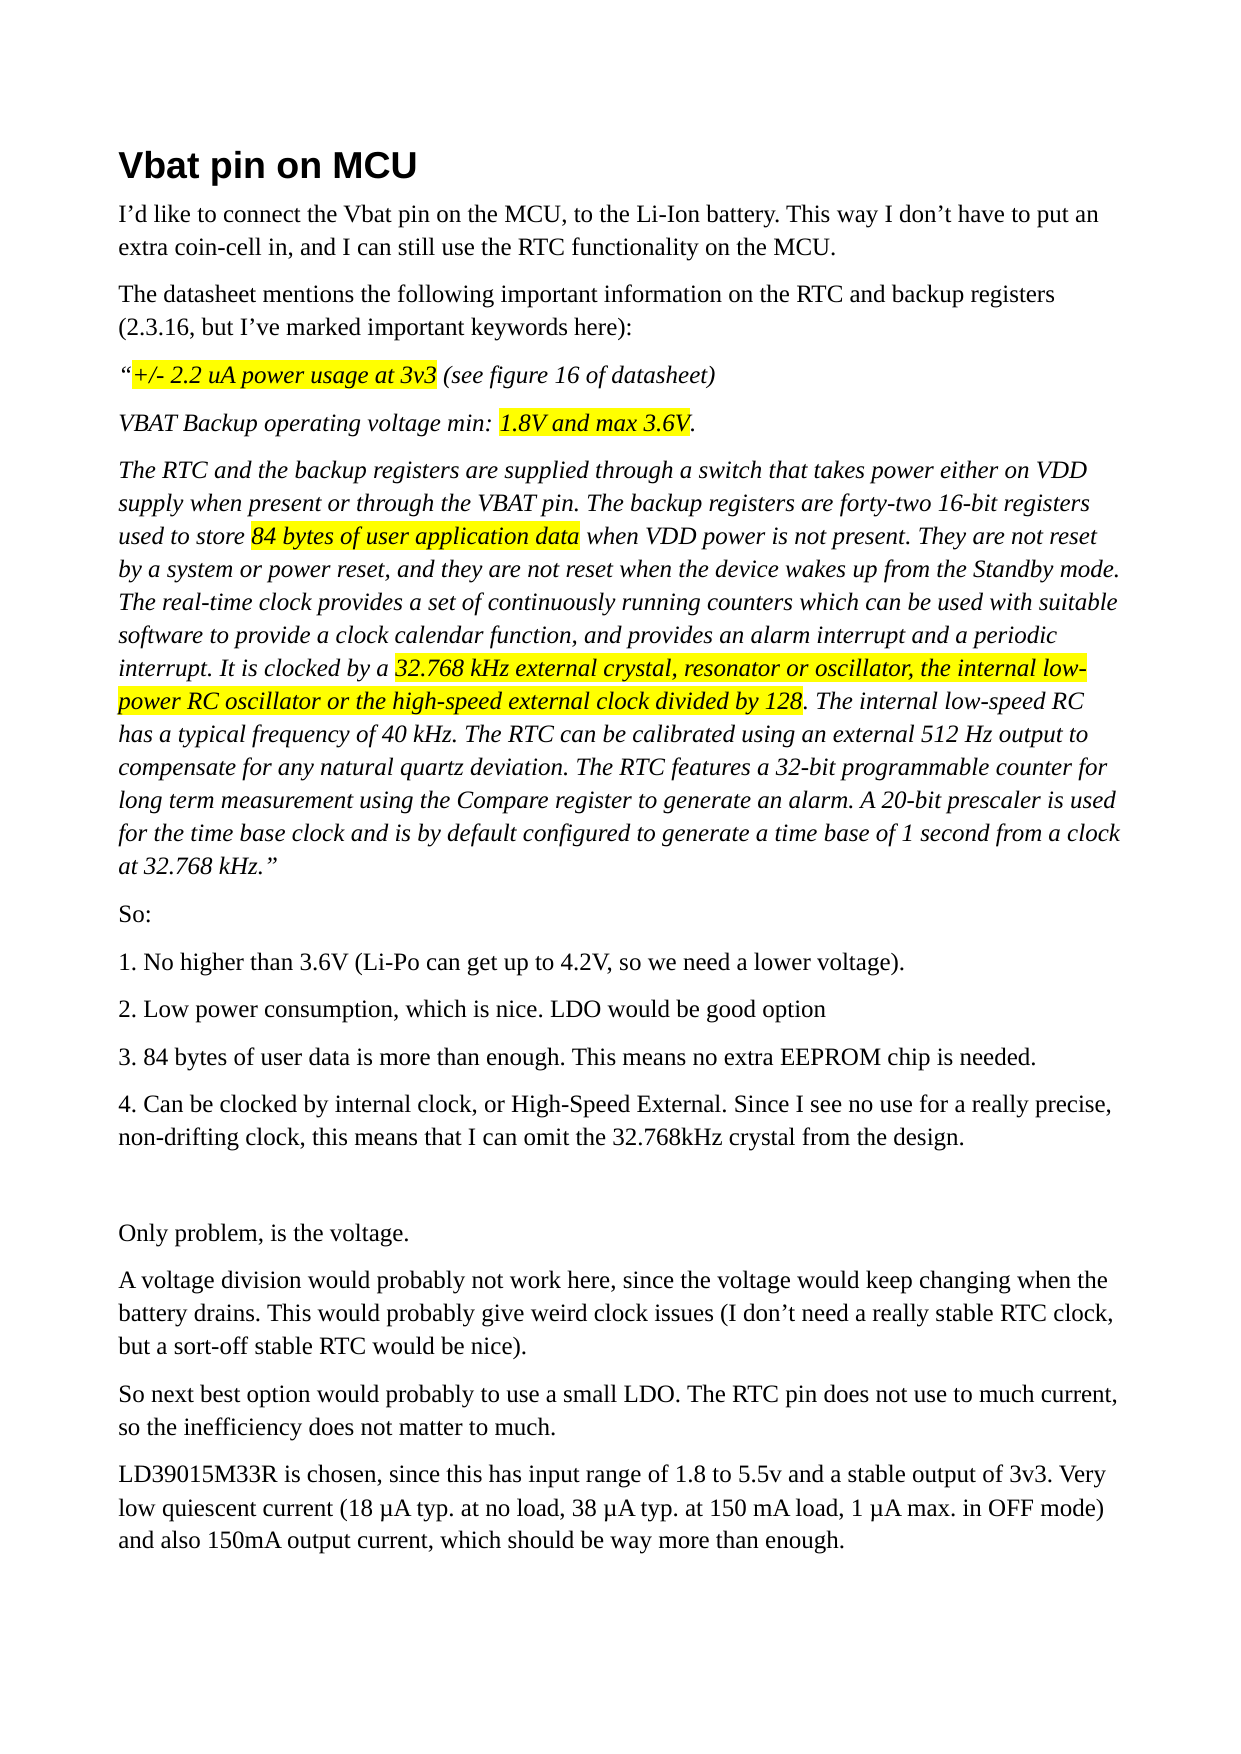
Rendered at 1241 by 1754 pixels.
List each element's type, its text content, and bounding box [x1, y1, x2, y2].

text VBAT Backup operating voltage min: 1.8V and max 3.6V. [118, 408, 1122, 436]
text So next best option would probably to use a small LDO. The RTC pin does not use to much current, so the inefficiency does not matter to much. [118, 1379, 1122, 1441]
text LD39015M33R is chosen, since this has input range of 1.8 to 5.5v and a stable output of 3v3. Very low quiescent current (18 µA typ. at no load, 38 µA typ. at 150 mA load, 1 µA max. in OFF mode) and also 150mA output current, which should be way more than enough. [118, 1459, 1122, 1554]
text The datasheet mentions the following important information on the RTC and backup registers (2.3.16, but I’ve marked important keywords here): [118, 279, 1122, 341]
text The RTC and the backup registers are supplied through a switch that takes power either on VDD supply when present or through the VBAT pin. The backup registers are forty-two 16-bit registers used to store 84 bytes of user application data when VDD power is not present. They are not reset by a system or power reset, and they are not reset when the device wakes up from the Standby mode. The real-time clock provides a set of continuously running counters which can be used with suitable software to provide a clock calendar function, and provides an alarm interrupt and a periodic interrupt. It is clocked by a 32.768 kHz external crystal, resonator or oscillator, the internal low-power RC oscillator or the high-speed external clock divided by 128. The internal low-speed RC has a typical frequency of 40 kHz. The RTC can be calibrated using an external 512 Hz output to compensate for any natural quartz deviation. The RTC features a 32-bit programmable counter for long term measurement using the Compare register to generate an alarm. A 20-bit prescaler is used for the time base clock and is by default configured to generate a time base of 1 second from a clock at 32.768 kHz.” [118, 455, 1122, 880]
text A voltage division would probably not work here, since the voltage would keep changing when the battery drains. This would probably give weird clock issues (I don’t need a really stable RTC clock, but a sort-off stable RTC would be nice). [118, 1265, 1122, 1360]
text 2. Low power consumption, which is nice. LDO would be good option [118, 994, 1122, 1023]
text I’d like to connect the Vbat pin on the MCU, to the Li-Ion battery. This way I don’t have to put an extra coin-cell in, and I can still use the RTC functionality on the MCU. [118, 199, 1122, 261]
subtitle Vbat pin on MCU [118, 143, 1122, 186]
text So: [118, 899, 1122, 928]
text “+/- 2.2 uA power usage at 3v3 (see figure 16 of datasheet) [118, 360, 1122, 389]
text 1. No higher than 3.6V (Li-Po can get up to 4.2V, so we need a lower voltage). [118, 947, 1122, 975]
text 3. 84 bytes of user data is more than enough. This means no extra EEPROM chip is needed. [118, 1042, 1122, 1071]
text Only problem, is the voltage. [118, 1218, 1122, 1246]
text 4. Can be clocked by internal clock, or High-Speed External. Since I see no use for a really precise, non-drifting clock, this means that I can omit the 32.768kHz crystal from the design. [118, 1089, 1122, 1151]
